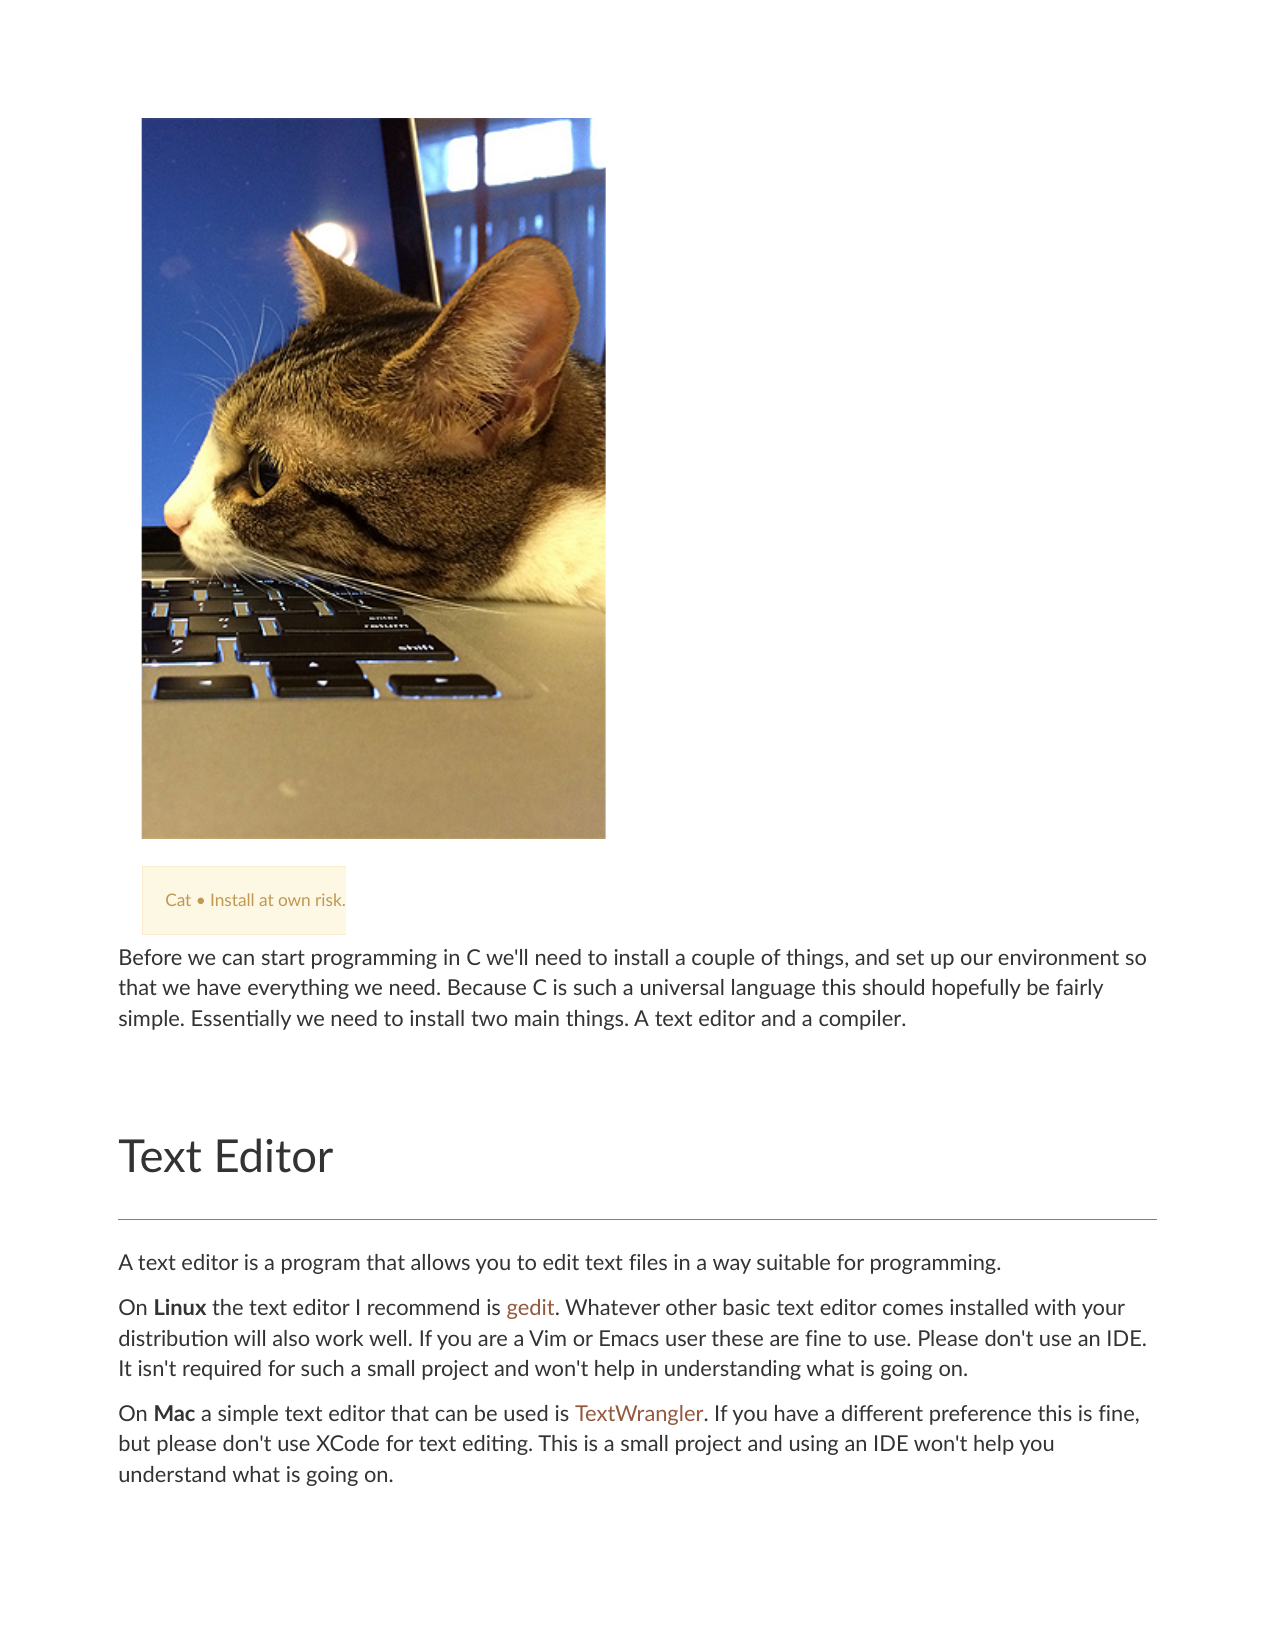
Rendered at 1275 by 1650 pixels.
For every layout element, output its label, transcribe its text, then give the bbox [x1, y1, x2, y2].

text A text editor is a program that allows you to edit text files in a way suitable for programming. [118, 1248, 1157, 1275]
text Before we can start programming in C we'll need to install a couple of things, and set up our environment so that we have everything we need. Because C is such a universal language this should hopefully be fairly simple. Essentially we need to install two main things. A text editor and a compiler. [118, 944, 1157, 1031]
text On Mac a simple text editor that can be used is TextWrangler. If you have a different preference this is fine, but please don't use XCode for text editing. This is a small project and using an IDE won't help you understand what is going on. [118, 1400, 1157, 1487]
subtitle Text Editor [118, 1128, 1157, 1183]
text On Linux the text editor I recommend is gedit. Whatever other basic text editor comes installed with your distribution will also work well. If you are a Vim or Emacs user these are fine to use. Please don't use an IDE. It isn't required for such a small project and won't help in understanding what is going on. [118, 1294, 1157, 1381]
picture [141, 118, 606, 839]
text Cat • Install at own risk. [143, 866, 1133, 934]
